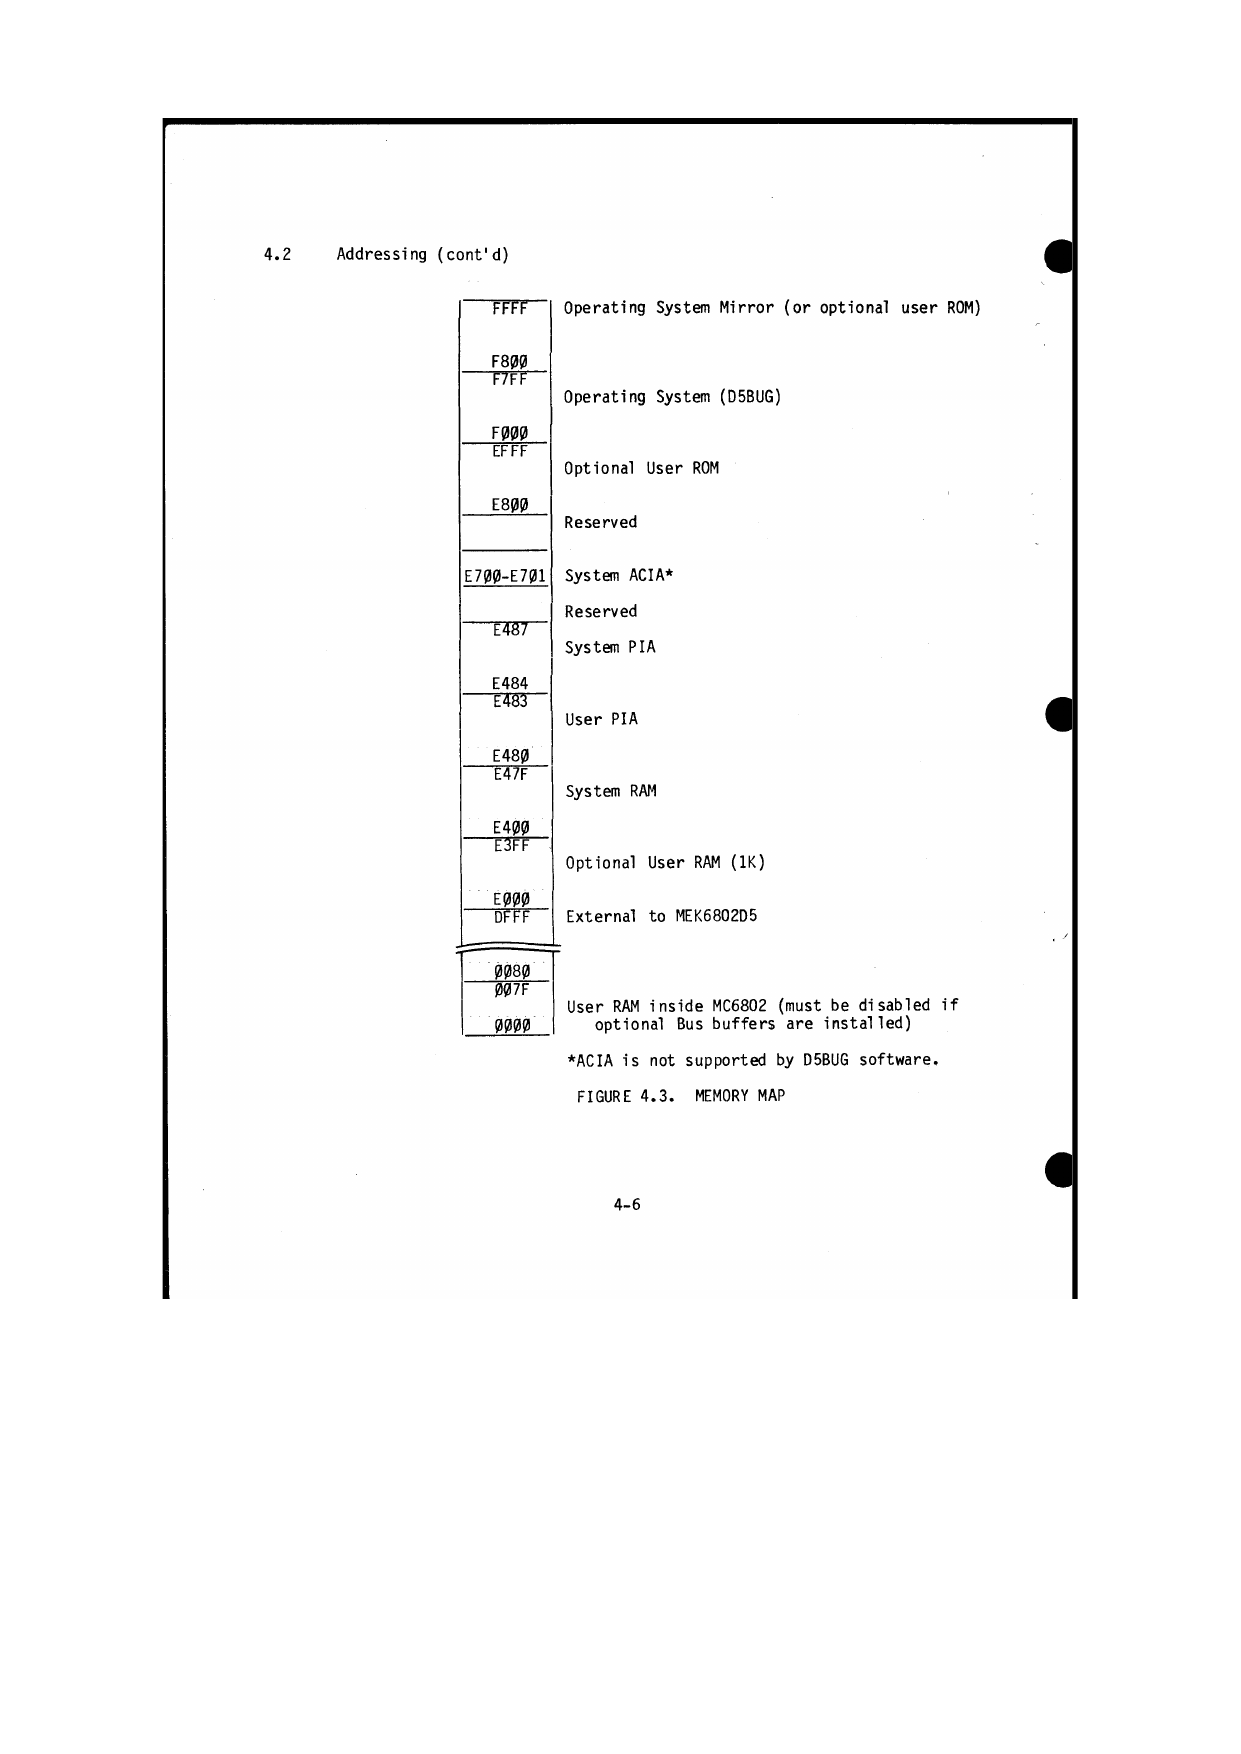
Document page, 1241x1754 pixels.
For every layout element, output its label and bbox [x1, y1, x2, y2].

picture [162, 118, 1078, 1299]
